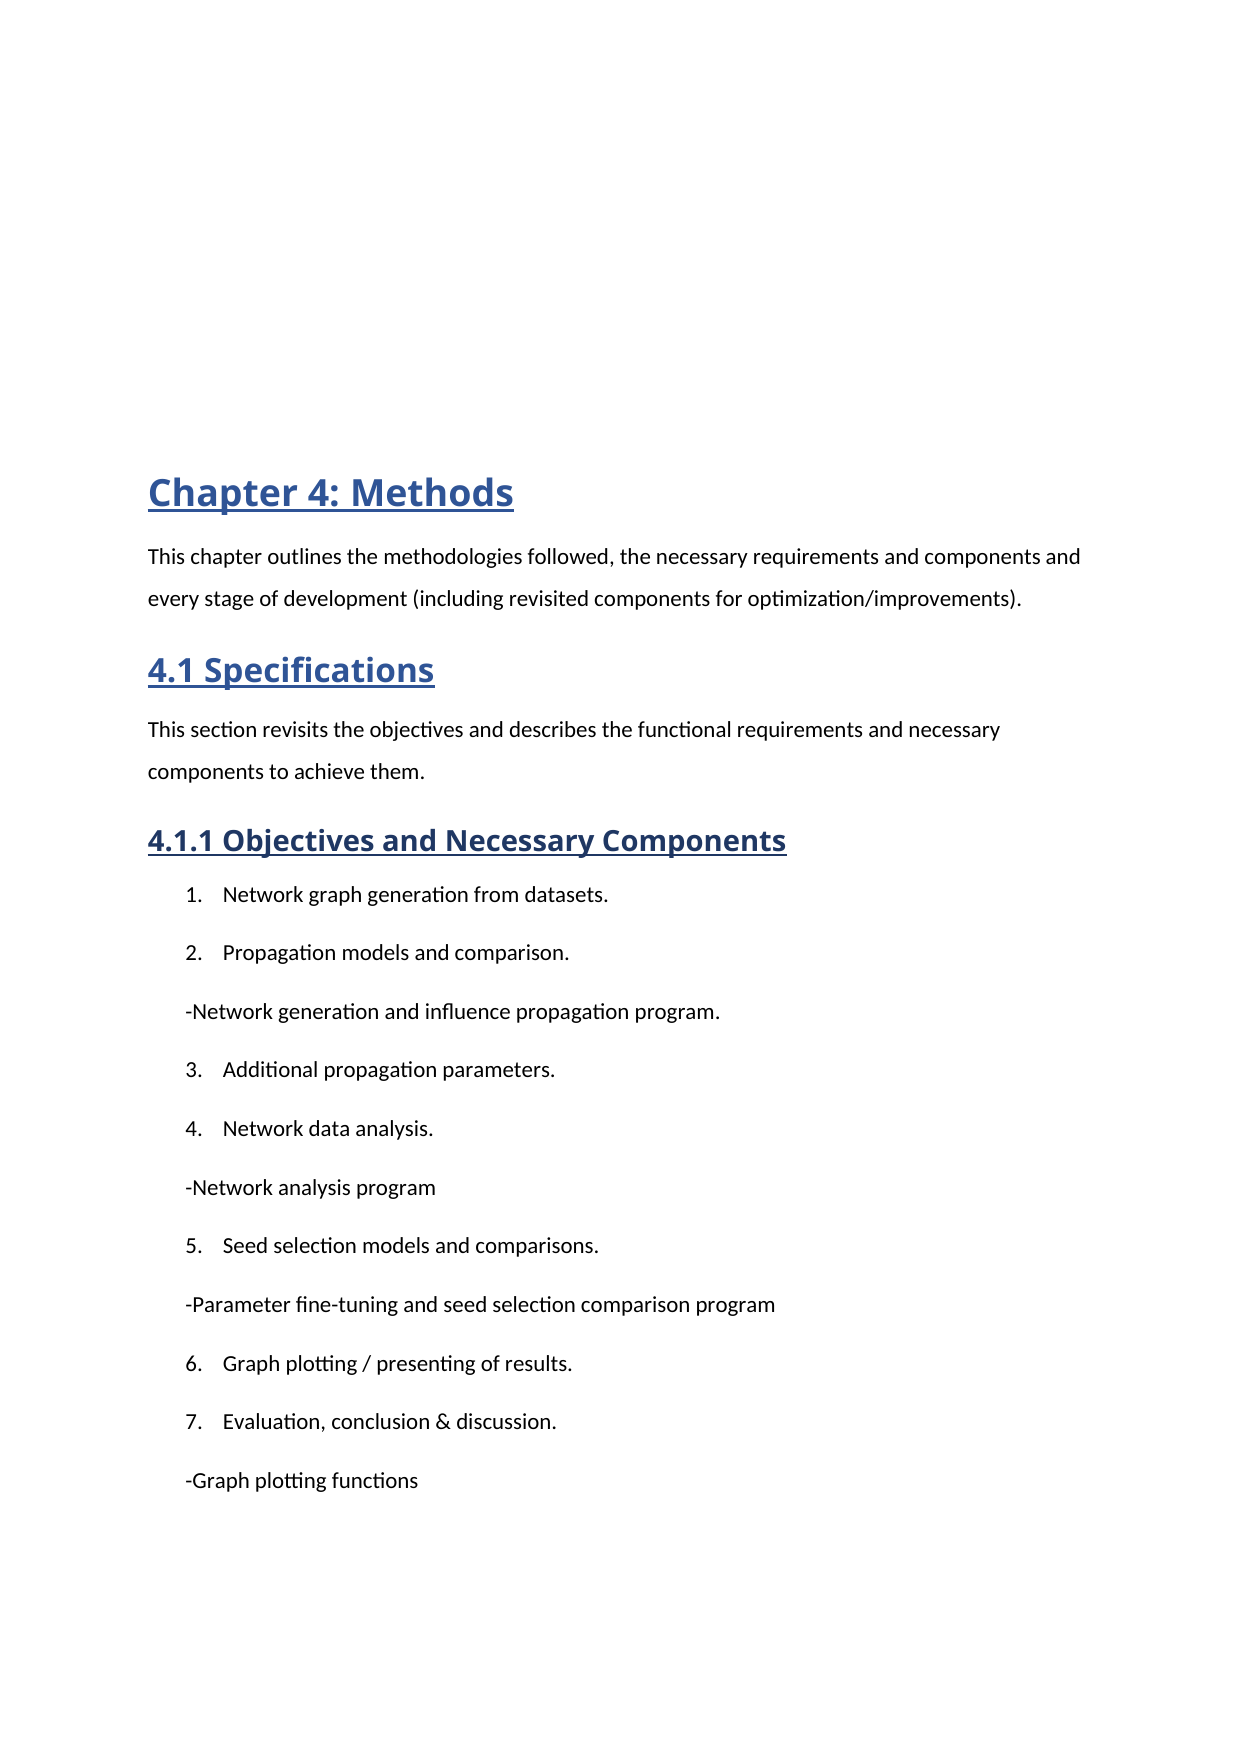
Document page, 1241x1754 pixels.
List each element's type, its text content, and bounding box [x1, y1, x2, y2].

list Seed selection models and comparisons. [185, 1232, 1092, 1259]
list Network data analysis. [185, 1114, 1092, 1142]
text -Network analysis program [185, 1173, 1092, 1201]
list Graph plotting / presenting of results. [185, 1349, 1092, 1377]
text -Network generation and influence propagation program. [185, 997, 1092, 1025]
subtitle 4.1 Specifications [148, 647, 1092, 693]
list Evaluation, conclusion & discussion. [185, 1407, 1092, 1436]
list Network graph generation from datasets. [185, 880, 1092, 908]
subtitle Chapter 4: Methods [148, 466, 1092, 517]
text This section revisits the objectives and describes the functional requirements and necessary components to achieve them. [148, 715, 1092, 785]
text -Parameter fine-tuning and seed selection comparison program [185, 1290, 1092, 1318]
text -Graph plotting functions [185, 1466, 1092, 1494]
subtitle 4.1.1 Objectives and Necessary Components [148, 820, 1092, 860]
list Propagation models and comparison. [185, 938, 1092, 966]
text This chapter outlines the methodologies followed, the necessary requirements and components and every stage of development (including revisited components for optimization/improvements). [148, 542, 1092, 612]
list Additional propagation parameters. [185, 1056, 1092, 1084]
